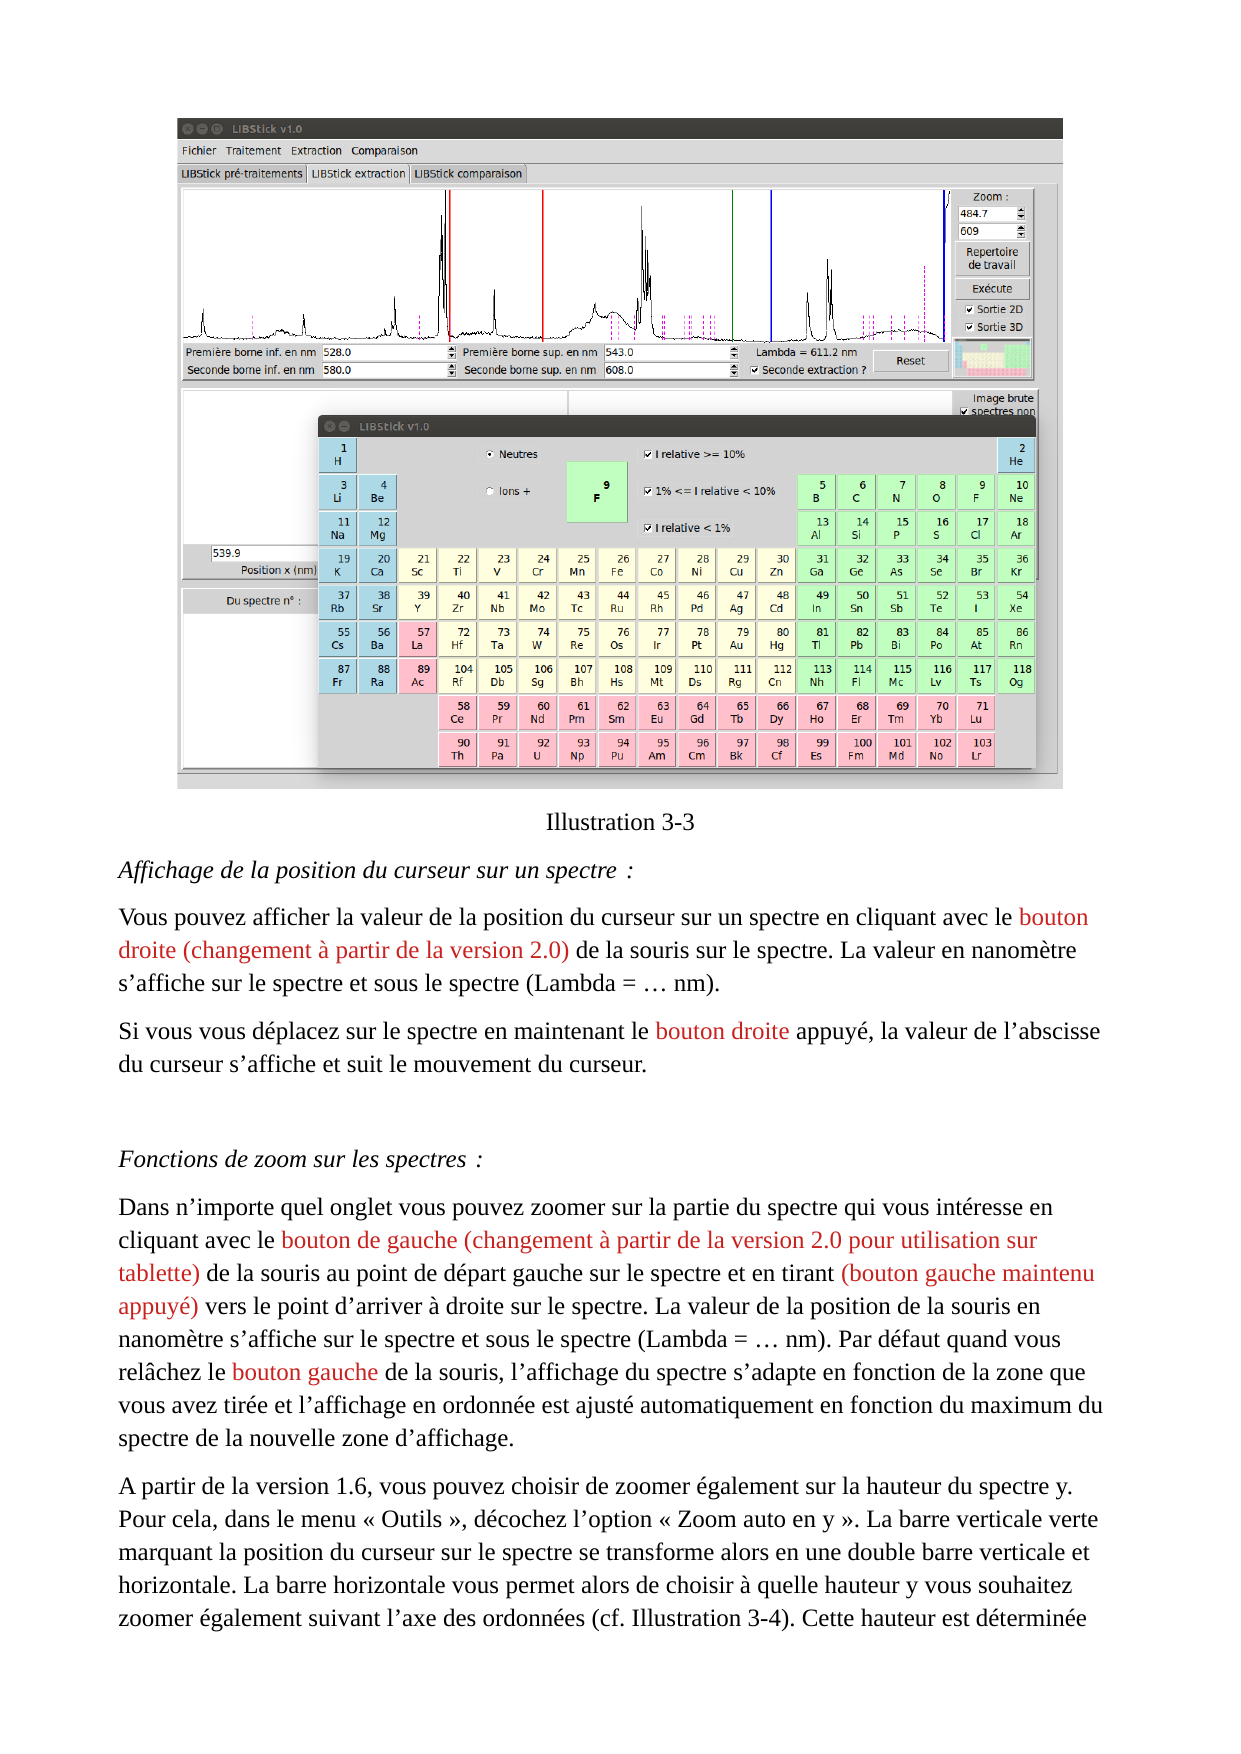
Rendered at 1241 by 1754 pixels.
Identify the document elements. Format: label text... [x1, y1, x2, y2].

text Dans n’importe quel onglet vous pouvez zoomer sur la partie du spectre qui vous intéresse en cliquant avec le bouton de gauche (changement à partir de la version 2.0 pour utilisation sur tablette) de la souris au point de départ gauche sur le spectre et en tirant (bouton gauche maintenu appuyé) vers le point d’arriver à droite sur le spectre. La valeur de la position de la souris en nanomètre s’affiche sur le spectre et sous le spectre (Lambda = … nm). Par défaut quand vous relâchez le bouton gauche de la souris, l’affichage du spectre s’adapte en fonction de la zone que vous avez tirée et l’affichage en ordonnée est ajusté automatiquement en fonction du maximum du spectre de la nouvelle zone d’affichage. [118, 1192, 1122, 1452]
text A partir de la version 1.6, vous pouvez choisir de zoomer également sur la hauteur du spectre y. Pour cela, dans le menu « Outils », décochez l’option « Zoom auto en y ». La barre verticale verte marquant la position du curseur sur le spectre se transforme alors en une double barre verticale et horizontale. La barre horizontale vous permet alors de choisir à quelle hauteur y vous souhaitez zoomer également suivant l’axe des ordonnées (cf. Illustration 3-4). Cette hauteur est déterminée [118, 1471, 1122, 1632]
text Vous pouvez afficher la valeur de la position du curseur sur un spectre en cliquant avec le bouton droite (changement à partir de la version 2.0) de la souris sur le spectre. La valeur en nanomètre s’affiche sur le spectre et sous le spectre (Lambda = … nm). [118, 902, 1122, 997]
text Fonctions de zoom sur les spectres : [118, 1144, 1122, 1173]
text Affichage de la position du curseur sur un spectre : [118, 855, 1122, 884]
text Illustration 3-3 [118, 807, 1122, 836]
text Si vous vous déplacez sur le spectre en maintenant le bouton droite appuyé, la valeur de l’abscisse du curseur s’affiche et suit le mouvement du curseur. [118, 1016, 1122, 1078]
picture [177, 118, 1063, 789]
